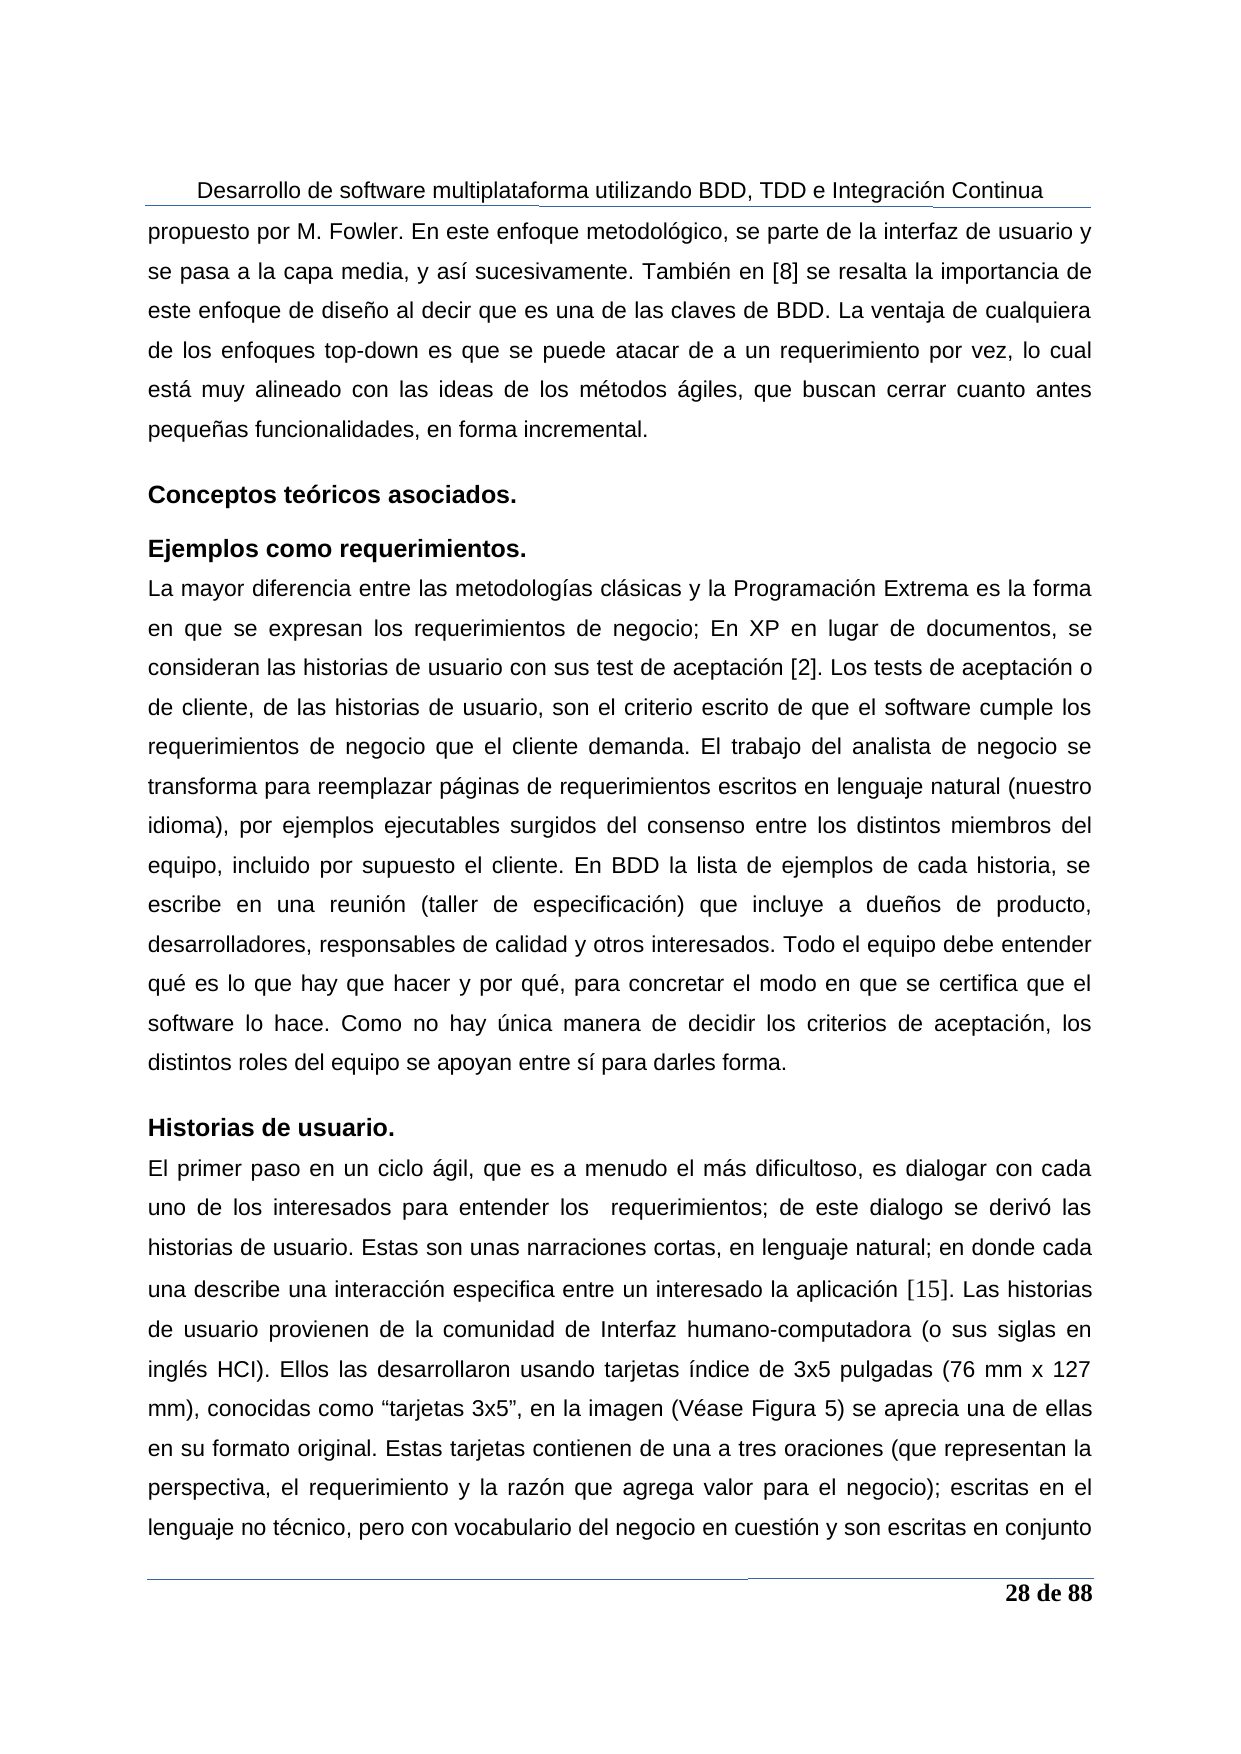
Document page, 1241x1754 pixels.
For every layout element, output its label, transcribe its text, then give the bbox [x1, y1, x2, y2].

subtitle Historias de usuario. [148, 1113, 1093, 1142]
subtitle Ejemplos como requerimientos. [148, 534, 1093, 563]
subtitle Conceptos teóricos asociados. [148, 480, 1093, 509]
text propuesto por M. Fowler. En este enfoque metodológico, se parte de la interfaz de usuario y se pasa a la capa media, y así sucesivamente. También en [8] se resalta la importancia de este enfoque de diseño al decir que es una de las claves de BDD. La ventaja de cualquiera de los enfoques top-down es que se puede atacar de a un requerimiento por vez, lo cual está muy alineado con las ideas de los métodos ágiles, que buscan cerrar cuanto antes pequeñas funcionalidades, en forma incremental. [148, 218, 1093, 442]
text La mayor diferencia entre las metodologías clásicas y la Programación Extrema es la forma en que se expresan los requerimientos de negocio; En XP en lugar de documentos, se consideran las historias de usuario con sus test de aceptación [2]. Los tests de aceptación o de cliente, de las historias de usuario, son el criterio escrito de que el software cumple los requerimientos de negocio que el cliente demanda. El trabajo del analista de negocio se transforma para reemplazar páginas de requerimientos escritos en lenguaje natural (nuestro idioma), por ejemplos ejecutables surgidos del consenso entre los distintos miembros del equipo, incluido por supuesto el cliente. En BDD la lista de ejemplos de cada historia, se escribe en una reunión (taller de especificación) que incluye a dueños de producto, desarrolladores, responsables de calidad y otros interesados. Todo el equipo debe entender qué es lo que hay que hacer y por qué, para concretar el modo en que se certifica que el software lo hace. Como no hay única manera de decidir los criterios de aceptación, los distintos roles del equipo se apoyan entre sí para darles forma. [148, 575, 1093, 1075]
text El primer paso en un ciclo ágil, que es a menudo el más dificultoso, es dialogar con cada uno de los interesados para entender los requerimientos; de este dialogo se derivó las historias de usuario. Estas son unas narraciones cortas, en lenguaje natural; en donde cada una describe una interacción especifica entre un interesado la aplicación [15]. Las historias de usuario provienen de la comunidad de Interfaz humano-computadora (o sus siglas en inglés HCI). Ellos las desarrollaron usando tarjetas índice de 3x5 pulgadas (76 mm x 127 mm), conocidas como “tarjetas 3x5”, en la imagen (Véase Figura 5) se aprecia una de ellas en su formato original. Estas tarjetas contienen de una a tres oraciones (que representan la perspectiva, el requerimiento y la razón que agrega valor para el negocio); escritas en el lenguaje no técnico, pero con vocabulario del negocio en cuestión y son escritas en conjunto [148, 1155, 1093, 1540]
